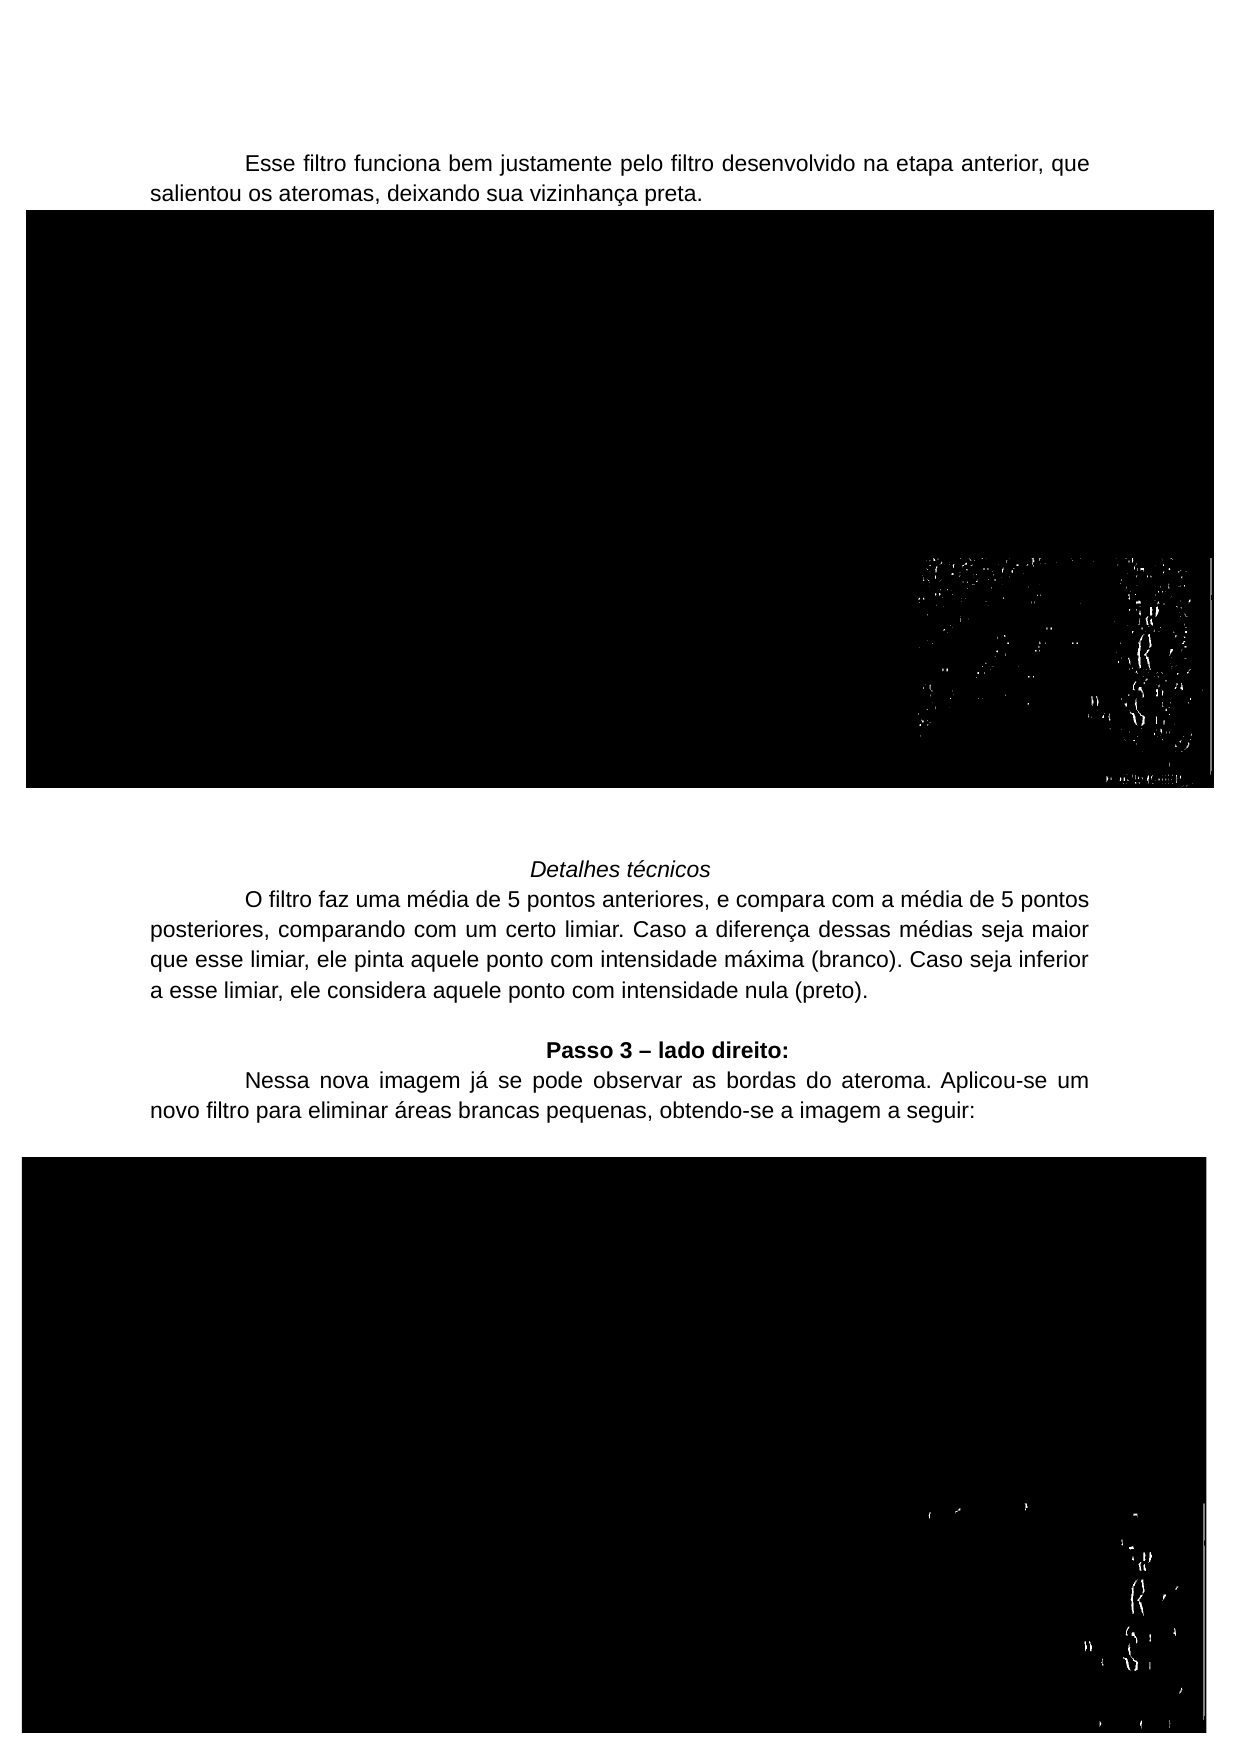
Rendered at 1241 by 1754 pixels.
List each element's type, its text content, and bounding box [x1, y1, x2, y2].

text Esse filtro funciona bem justamente pelo filtro desenvolvido na etapa anterior, que salientou os ateromas, deixando sua vizinhança preta. [150, 150, 1090, 207]
picture [21, 1157, 1207, 1733]
text Detalhes técnicos [150, 826, 1090, 882]
text Nessa nova imagem já se pode observar as bordas do ateroma. Aplicou-se um novo filtro para eliminar áreas brancas pequenas, obtendo-se a imagem a seguir: [150, 1067, 1090, 1124]
text Passo 3 – lado direito: [150, 1037, 1090, 1063]
picture [26, 210, 1214, 788]
text O filtro faz uma média de 5 pontos anteriores, e compara com a média de 5 pontos posteriores, comparando com um certo limiar. Caso a diferença dessas médias seja maior que esse limiar, ele pinta aquele ponto com intensidade máxima (branco). Caso seja inferior a esse limiar, ele considera aquele ponto com intensidade nula (preto). [150, 886, 1090, 1003]
